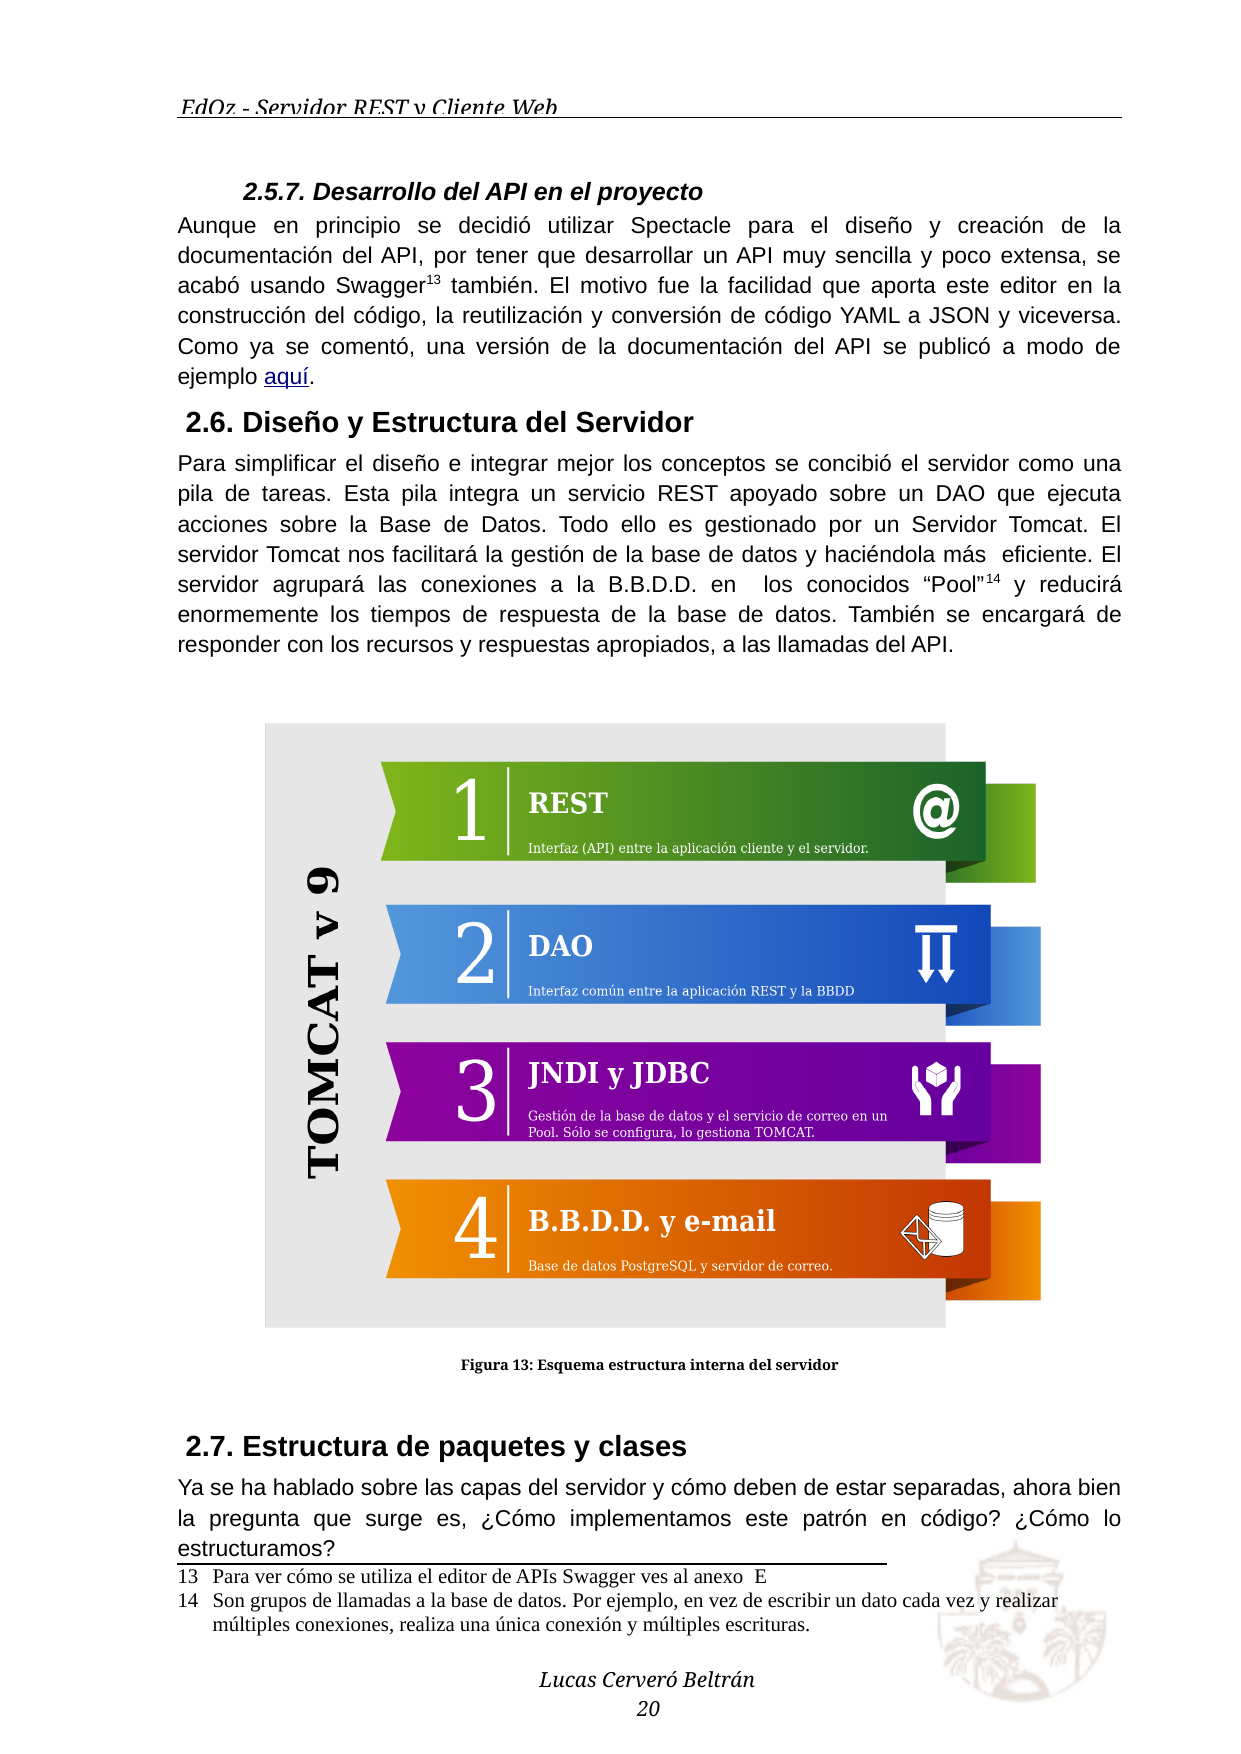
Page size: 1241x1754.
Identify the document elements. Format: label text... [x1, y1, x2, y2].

text Para simplificar el diseño e integrar mejor los conceptos se concibió el servidor como una pila de tareas. Esta pila integra un servicio REST apoyado sobre un DAO que ejecuta acciones sobre la Base de Datos. Todo ello es gestionado por un Servidor Tomcat. El servidor Tomcat nos facilitará la gestión de la base de datos y haciéndola más eficiente. El servidor agrupará las conexiones a la B.B.D.D. en los conocidos “Pool” y reducirá enormemente los tiempos de respuesta de la base de datos. También se encargará de responder con los recursos y respuestas apropiados, a las llamadas del API. [177, 450, 1122, 658]
text Figura 13: Esquema estructura interna del servidor [256, 1351, 1043, 1375]
text Para ver cómo se utiliza el editor de APIs Swagger ves al anexo E [177, 1564, 1122, 1588]
text Ya se ha hablado sobre las capas del servidor y cómo deben de estar separadas, ahora bien la pregunta que surge es, ¿Cómo implementamos este patrón en código? ¿Cómo lo estructuramos? [177, 1474, 1122, 1561]
list Diseño y Estructura del Servidor [177, 405, 1122, 438]
picture [256, 692, 1043, 1351]
text Son grupos de llamadas a la base de datos. Por ejemplo, en vez de escribir un dato cada vez y realizar múltiples conexiones, realiza una única conexión y múltiples escrituras. [177, 1588, 1122, 1636]
list Desarrollo del API en el proyecto [177, 177, 1122, 206]
text Aunque en principio se decidió utilizar Spectacle para el diseño y creación de la documentación del API, por tener que desarrollar un API muy sencilla y poco extensa, se acabó usando Swagger también. El motivo fue la facilidad que aporta este editor en la construcción del código, la reutilización y conversión de código YAML a JSON y viceversa. Como ya se comentó, una versión de la documentación del API se publicó a modo de ejemplo aquí. [177, 212, 1122, 389]
list Estructura de paquetes y clases [177, 1429, 1122, 1462]
